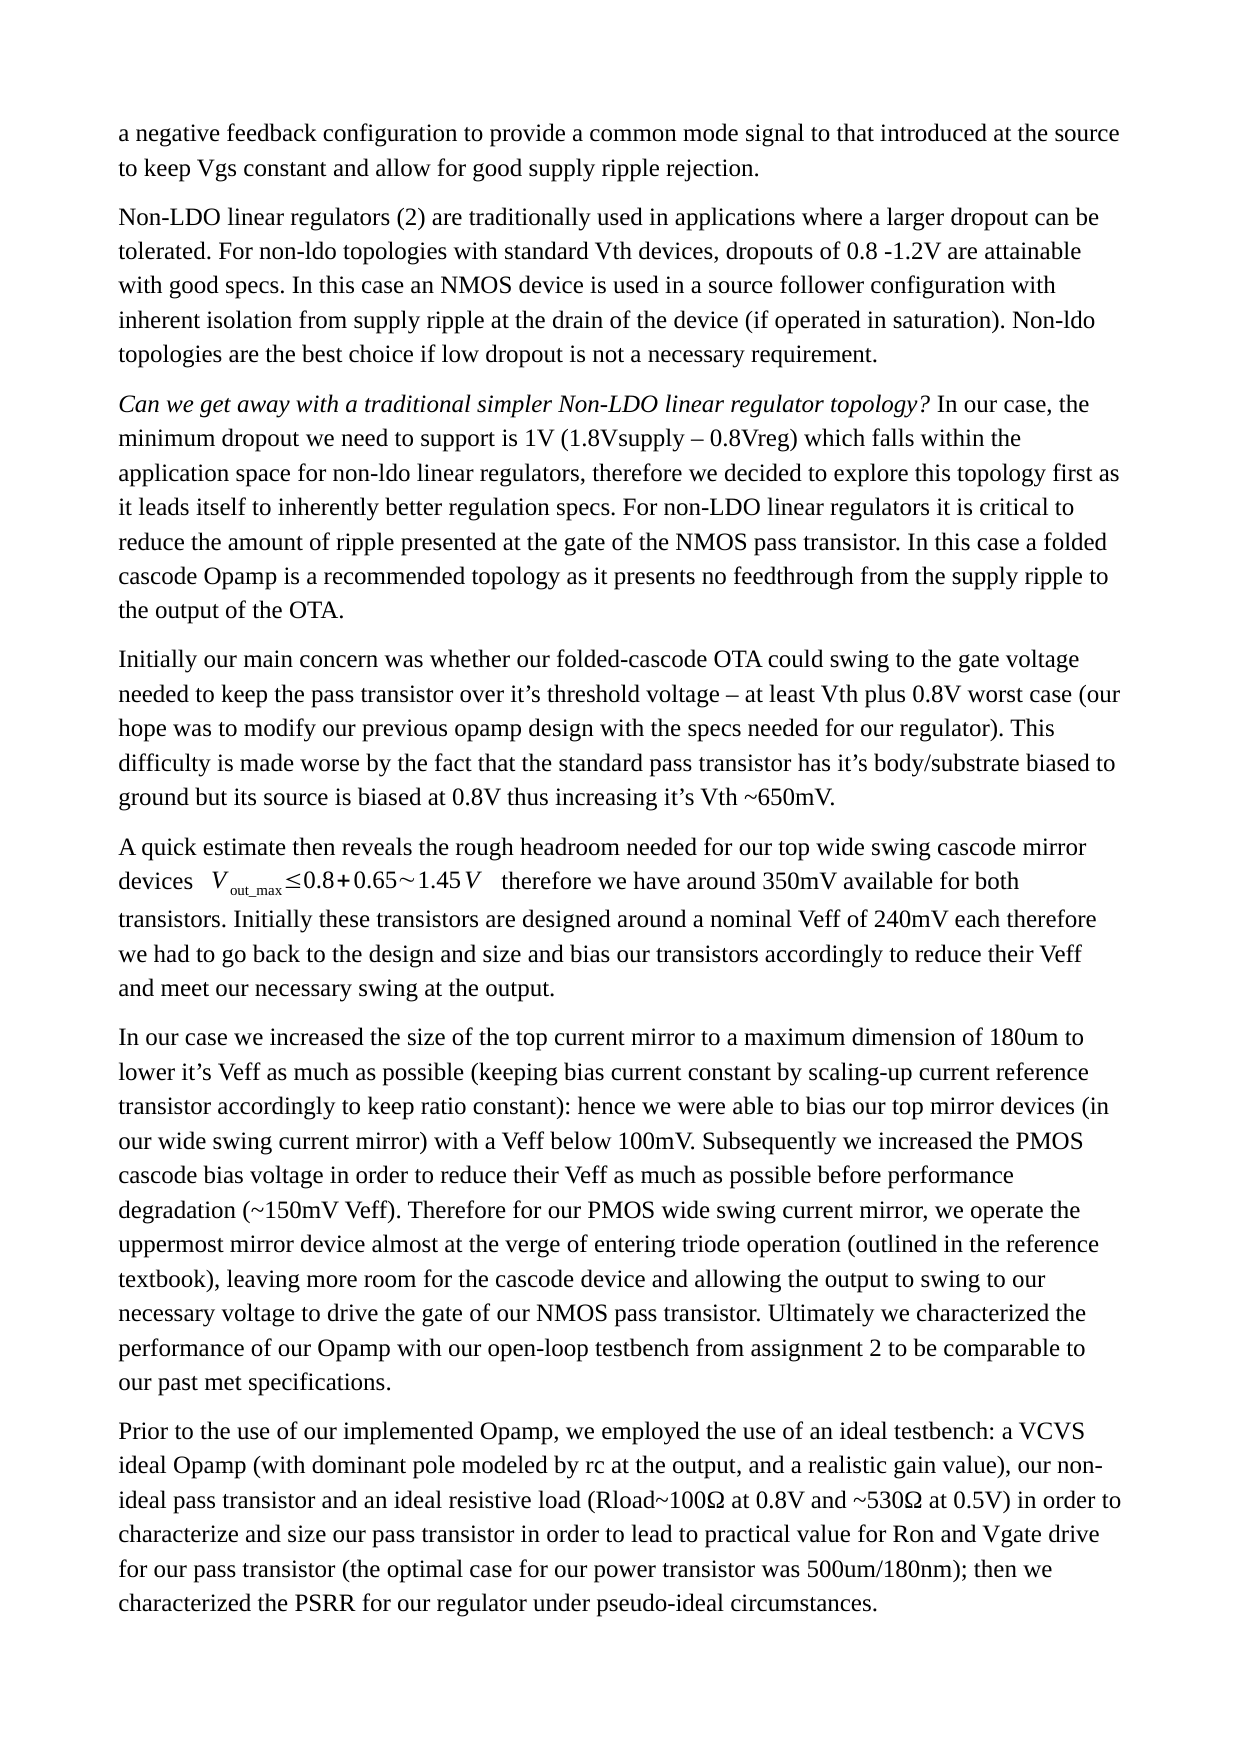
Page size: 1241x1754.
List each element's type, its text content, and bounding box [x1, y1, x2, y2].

text Can we get away with a traditional simpler Non-LDO linear regulator topology? In our case, the minimum dropout we need to support is 1V (1.8Vsupply – 0.8Vreg) which falls within the application space for non-ldo linear regulators, therefore we decided to explore this topology first as it leads itself to inherently better regulation specs. For non-LDO linear regulators it is critical to reduce the amount of ripple presented at the gate of the NMOS pass transistor. In this case a folded cascode Opamp is a recommended topology as it presents no feedthrough from the supply ripple to the output of the OTA. [118, 389, 1122, 624]
text A quick estimate then reveals the rough headroom needed for our top wide swing cascode mirror devicestherefore we have around 350mV available for both transistors. Initially these transistors are designed around a nominal Veff of 240mV each therefore we had to go back to the design and size and bias our transistors accordingly to reduce their Veff and meet our necessary swing at the output. [118, 832, 1122, 1002]
text Prior to the use of our implemented Opamp, we employed the use of an ideal testbench: a VCVS ideal Opamp (with dominant pole modeled by rc at the output, and a realistic gain value), our non-ideal pass transistor and an ideal resistive load (Rload~100Ω at 0.8V and ~530Ω at 0.5V) in order to characterize and size our pass transistor in order to lead to practical value for Ron and Vgate drive for our pass transistor (the optimal case for our power transistor was 500um/180nm); then we characterized the PSRR for our regulator under pseudo-ideal circumstances. [118, 1416, 1122, 1617]
text In our case we increased the size of the top current mirror to a maximum dimension of 180um to lower it’s Veff as much as possible (keeping bias current constant by scaling-up current reference transistor accordingly to keep ratio constant): hence we were able to bias our top mirror devices (in our wide swing current mirror) with a Veff below 100mV. Subsequently we increased the PMOS cascode bias voltage in order to reduce their Veff as much as possible before performance degradation (~150mV Veff). Therefore for our PMOS wide swing current mirror, we operate the uppermost mirror device almost at the verge of entering triode operation (outlined in the reference textbook), leaving more room for the cascode device and allowing the output to swing to our necessary voltage to drive the gate of our NMOS pass transistor. Ultimately we characterized the performance of our Opamp with our open-loop testbench from assignment 2 to be comparable to our past met specifications. [118, 1022, 1122, 1396]
text Initially our main concern was whether our folded-cascode OTA could swing to the gate voltage needed to keep the pass transistor over it’s threshold voltage – at least Vth plus 0.8V worst case (our hope was to modify our previous opamp design with the specs needed for our regulator). This difficulty is made worse by the fact that the standard pass transistor has it’s body/substrate biased to ground but its source is biased at 0.8V thus increasing it’s Vth ~650mV. [118, 644, 1122, 811]
text a negative feedback configuration to provide a common mode signal to that introduced at the source to keep Vgs constant and allow for good supply ripple rejection. [118, 118, 1122, 181]
text Non-LDO linear regulators (2) are traditionally used in applications where a larger dropout can be tolerated. For non-ldo topologies with standard Vth devices, dropouts of 0.8 -1.2V are attainable with good specs. In this case an NMOS device is used in a source follower configuration with inherent isolation from supply ripple at the drain of the device (if operated in saturation). Non-ldo topologies are the best choice if low dropout is not a necessary requirement. [118, 202, 1122, 368]
